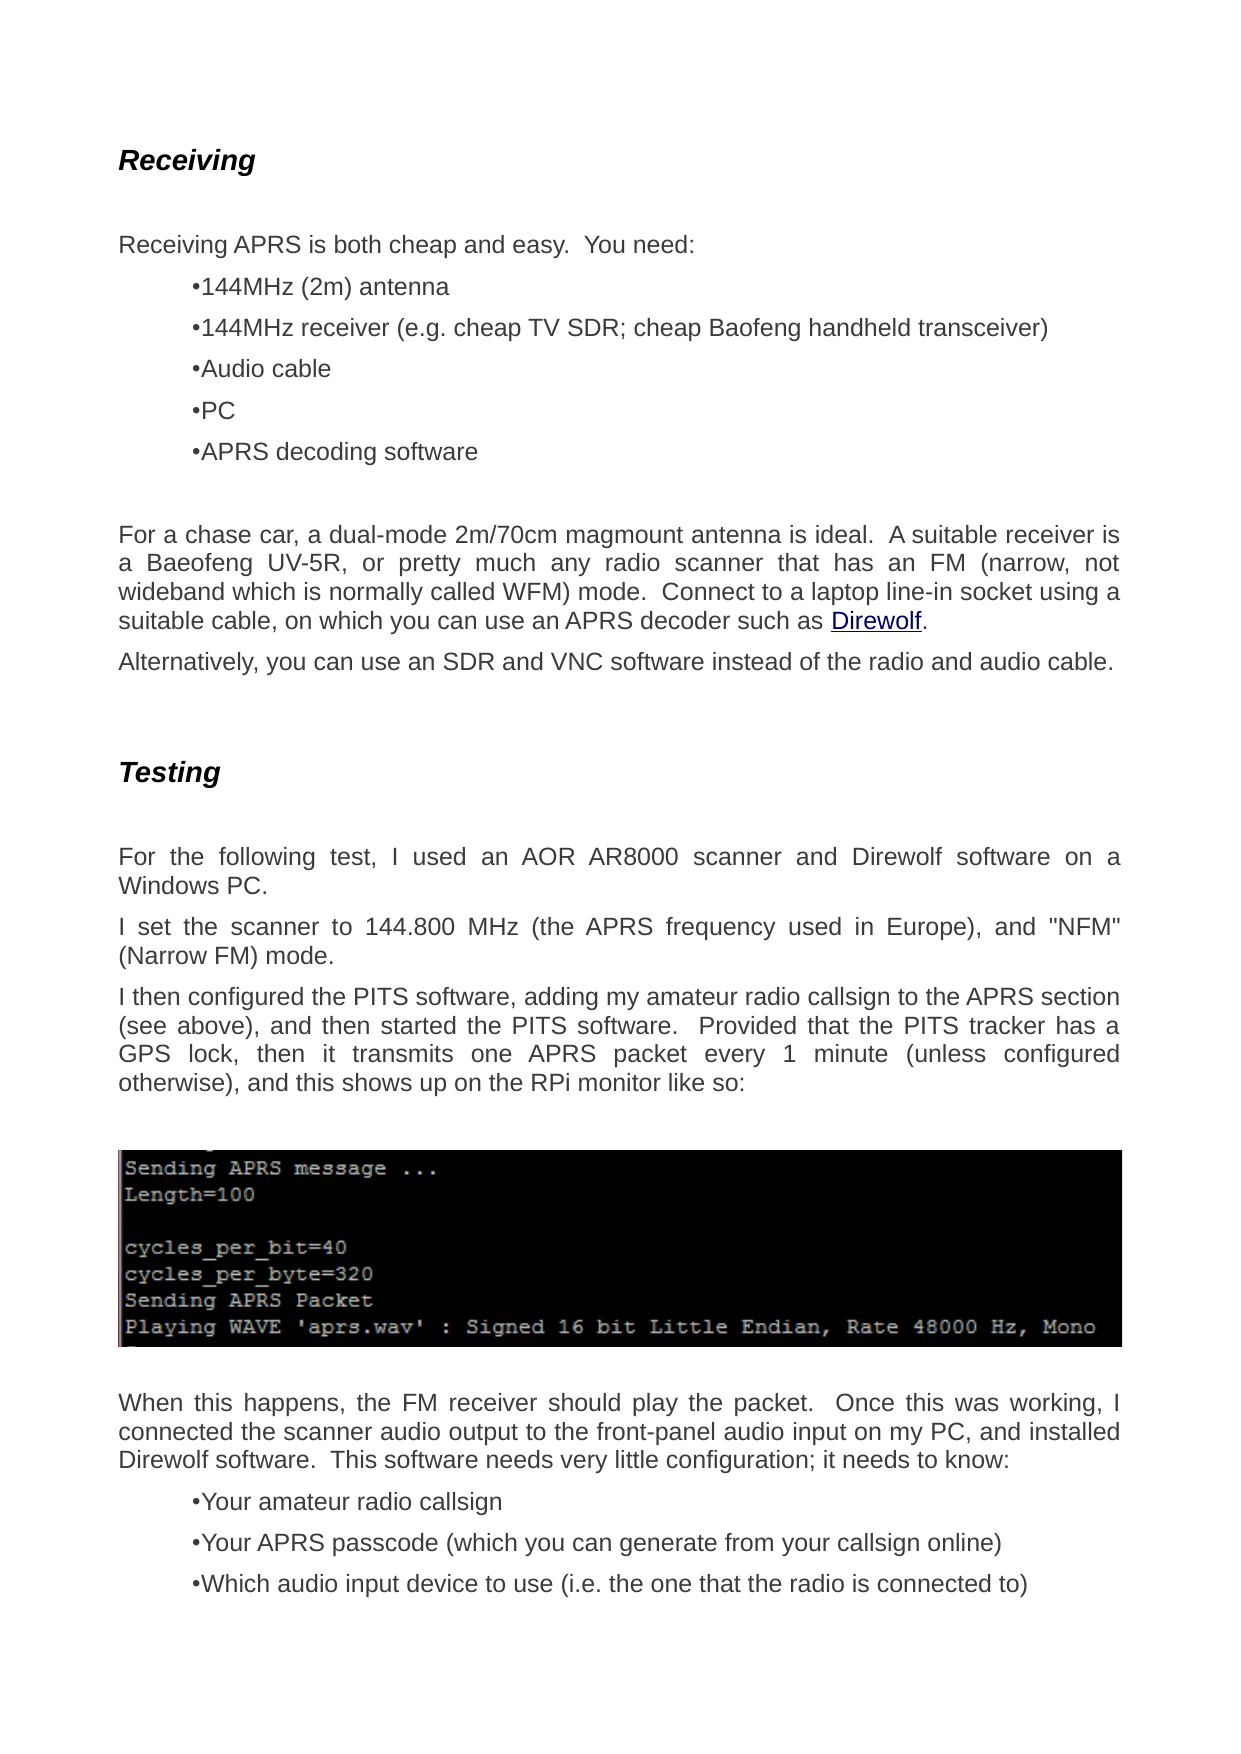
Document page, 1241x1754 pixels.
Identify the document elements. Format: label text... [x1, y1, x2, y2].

subtitle Receiving [118, 143, 1122, 177]
list Which audio input device to use (i.e. the one that the radio is connected to) [118, 1569, 1122, 1598]
list APRS decoding software [118, 437, 1122, 466]
text Receiving APRS is both cheap and easy. You need: [118, 230, 1122, 259]
text For a chase car, a dual-mode 2m/70cm magmount antenna is ideal. A suitable receiver is a Baeofeng UV-5R, or pretty much any radio scanner that has an FM (narrow, not wideband which is normally called WFM) mode. Connect to a laptop line-in socket using a suitable cable, on which you can use an APRS decoder such as Direwolf. [118, 520, 1122, 635]
list Your amateur radio callsign [118, 1487, 1122, 1515]
list Audio cable [118, 354, 1122, 383]
text I set the scanner to 144.800 MHz (the APRS frequency used in Europe), and "NFM" (Narrow FM) mode. [118, 912, 1122, 969]
text For the following test, I used an AOR AR8000 scanner and Direwolf software on a Windows PC. [118, 842, 1122, 899]
list 144MHz (2m) antenna [118, 272, 1122, 301]
text Alternatively, you can use an SDR and VNC software instead of the radio and audio cable. [118, 647, 1122, 676]
list PC [118, 396, 1122, 424]
list Your APRS passcode (which you can generate from your callsign online) [118, 1528, 1122, 1557]
list 144MHz receiver (e.g. cheap TV SDR; cheap Baofeng handheld transceiver) [118, 313, 1122, 342]
text When this happens, the FM receiver should play the packet. Once this was working, I connected the scanner audio output to the front-panel audio input on my PC, and installed Direwolf software. This software needs very little configuration; it needs to know: [118, 1388, 1122, 1474]
subtitle Testing [118, 755, 1122, 788]
text I then configured the PITS software, adding my amateur radio callsign to the APRS section (see above), and then started the PITS software. Provided that the PITS tracker has a GPS lock, then it transmits one APRS packet every 1 minute (unless configured otherwise), and this shows up on the RPi monitor like so: [118, 982, 1122, 1097]
